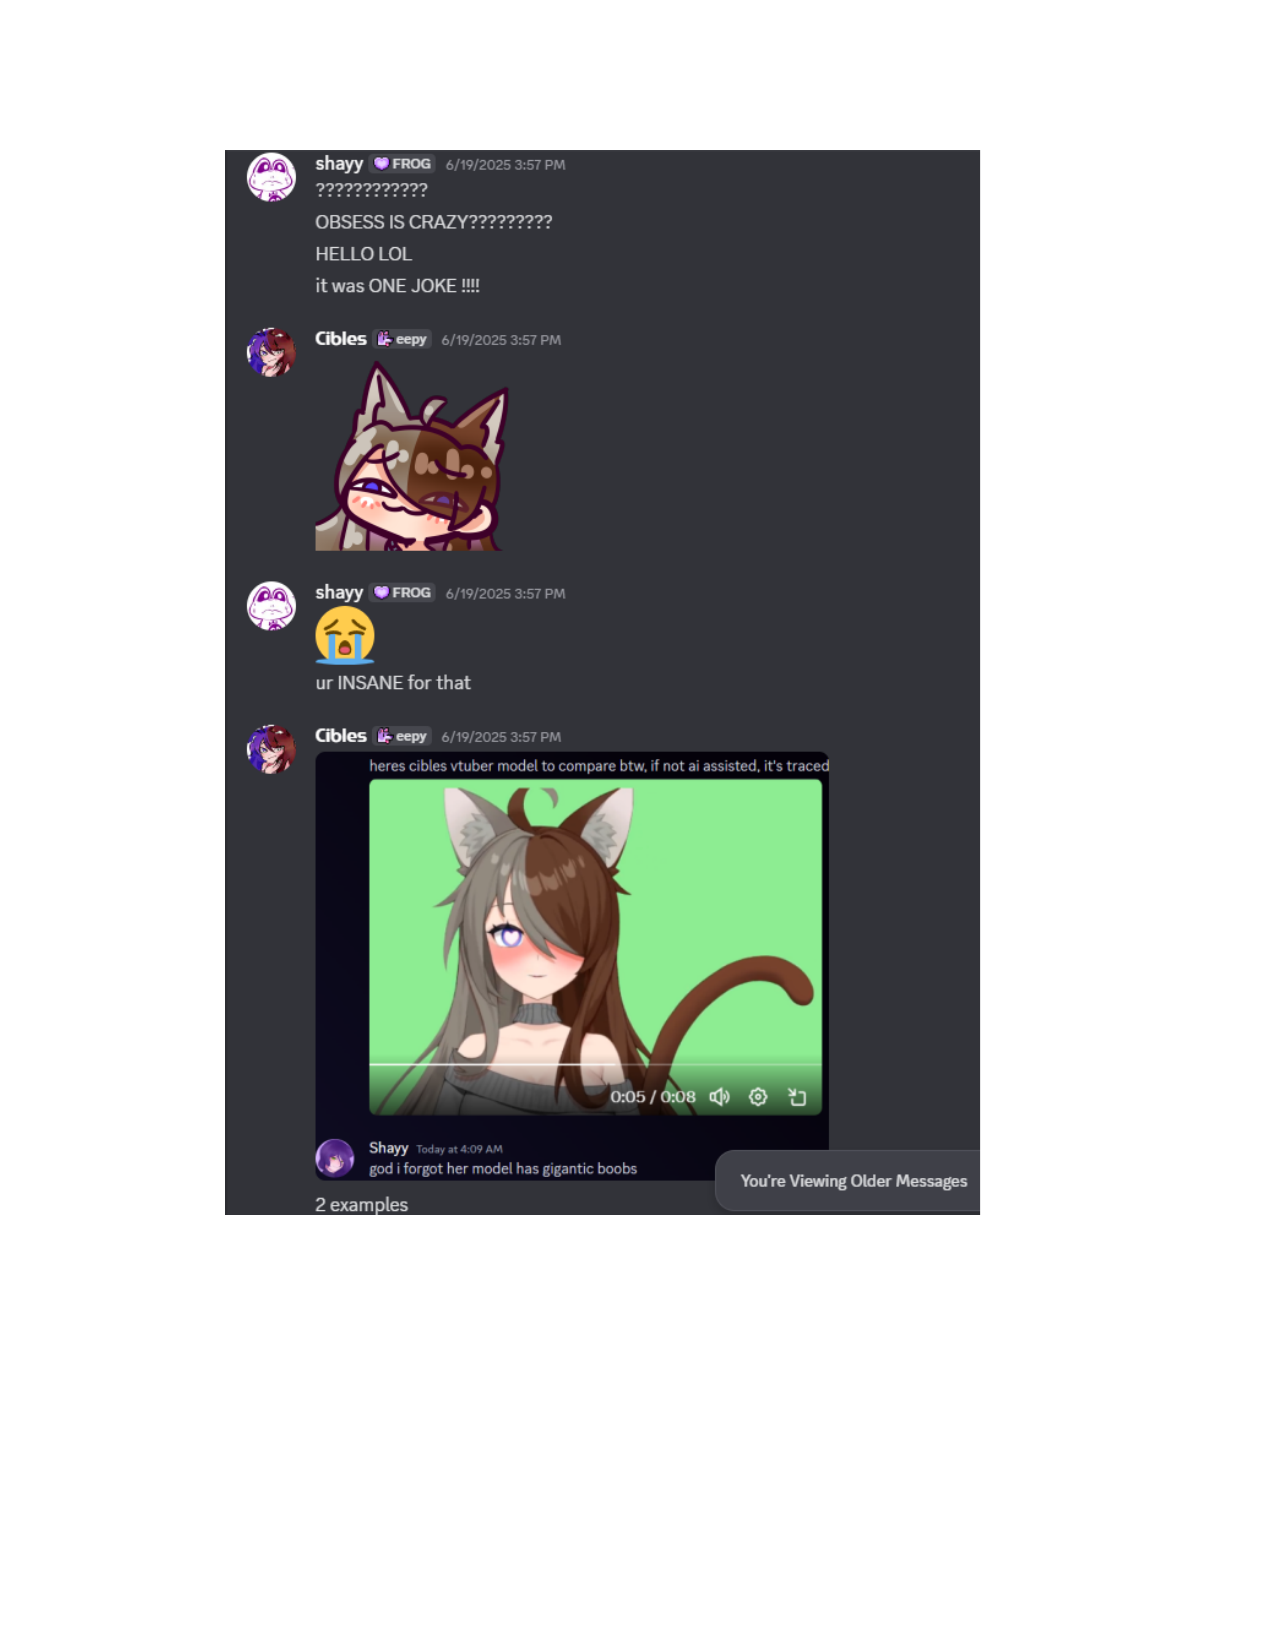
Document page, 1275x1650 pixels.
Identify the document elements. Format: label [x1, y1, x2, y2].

picture [225, 150, 981, 1215]
